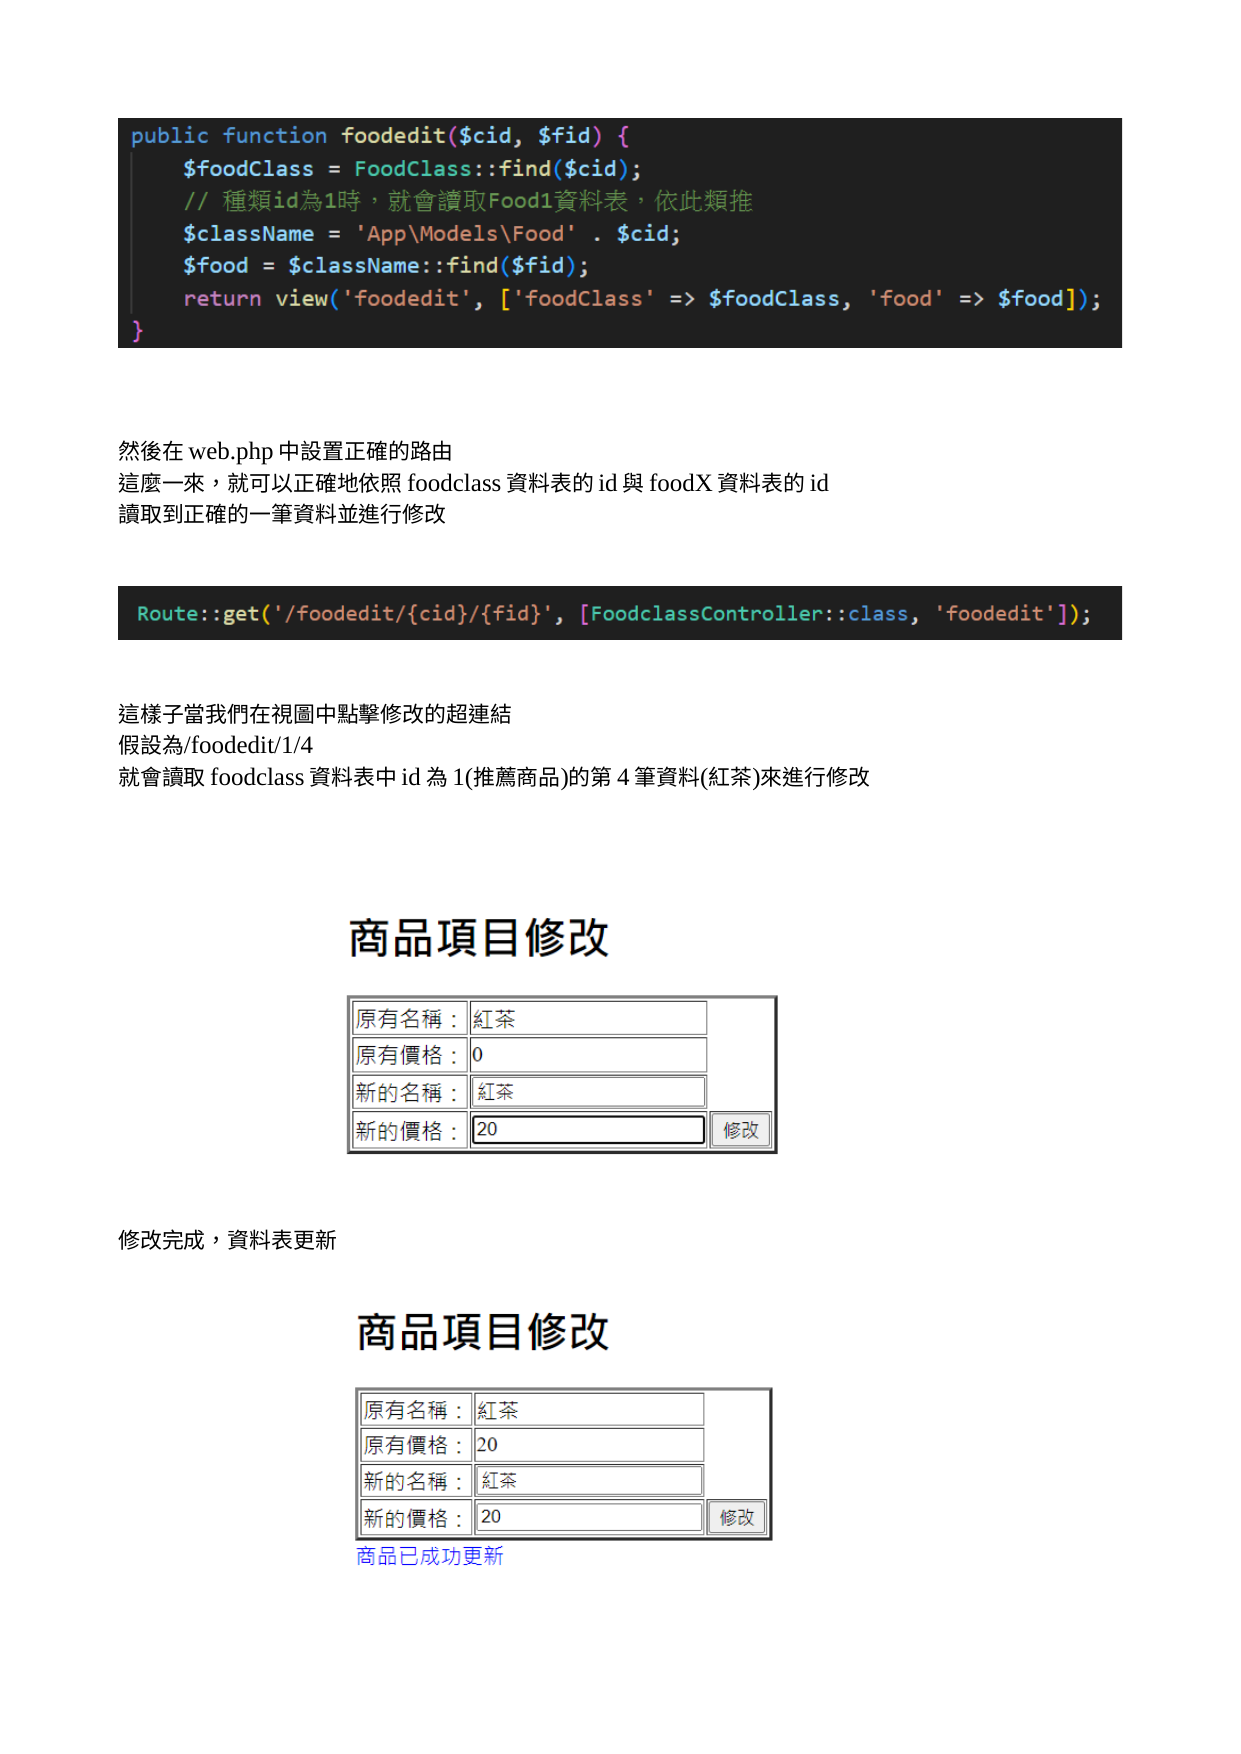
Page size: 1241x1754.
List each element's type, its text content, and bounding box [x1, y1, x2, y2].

text 就會讀取foodclass資料表中id為1(推薦商品)的第4筆資料(紅茶)來進行修改 [118, 760, 1122, 792]
text 然後在web.php中設置正確的路由 [118, 434, 1122, 466]
text 讀取到正確的一筆資料並進行修改 [118, 497, 1122, 529]
picture [118, 586, 1123, 640]
text 這樣子當我們在視圖中點擊修改的超連結 [118, 697, 1122, 728]
text 這麼一來，就可以正確地依照foodclass資料表的id與foodX資料表的id [118, 466, 1122, 497]
text 修改完成，資料表更新 [118, 1223, 1122, 1255]
text 假設為/foodedit/1/4 [118, 728, 1122, 760]
picture [337, 906, 903, 1196]
picture [118, 118, 1123, 348]
picture [352, 1297, 813, 1597]
